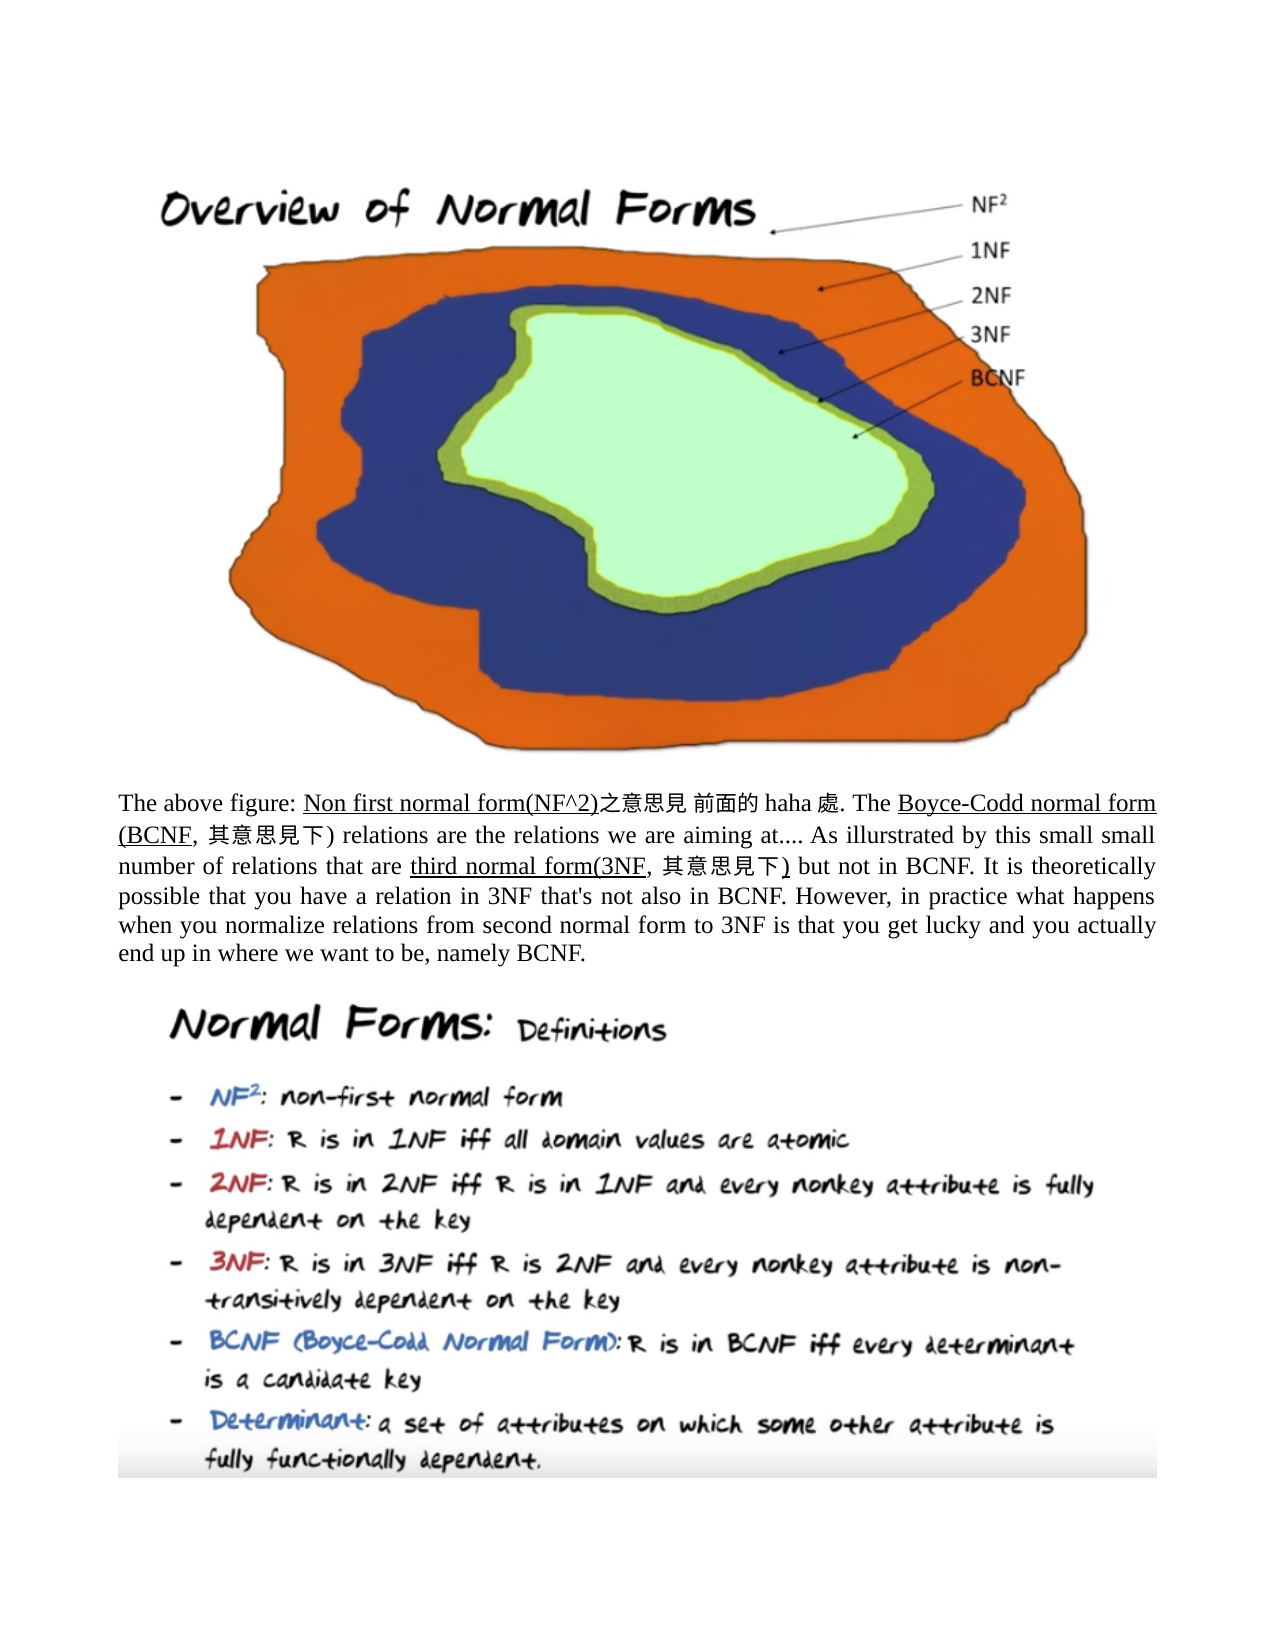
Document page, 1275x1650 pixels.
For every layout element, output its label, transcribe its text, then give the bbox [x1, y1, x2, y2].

picture [118, 175, 1157, 758]
picture [118, 996, 1157, 1478]
text The above figure: Non first normal form(NF^2)之意思見 前面的haha處. The Boyce-Codd normal form (BCNF, 其意思見下) relations are the relations we are aiming at.... As illurstrated by this small small number of relations that are third normal form(3NF, 其意思見下) but not in BCNF. It is theoretically possible that you have a relation in 3NF that's not also in BCNF. However, in practice what happens when you normalize relations from second normal form to 3NF is that you get lucky and you actually end up in where we want to be, namely BCNF. [118, 786, 1157, 967]
